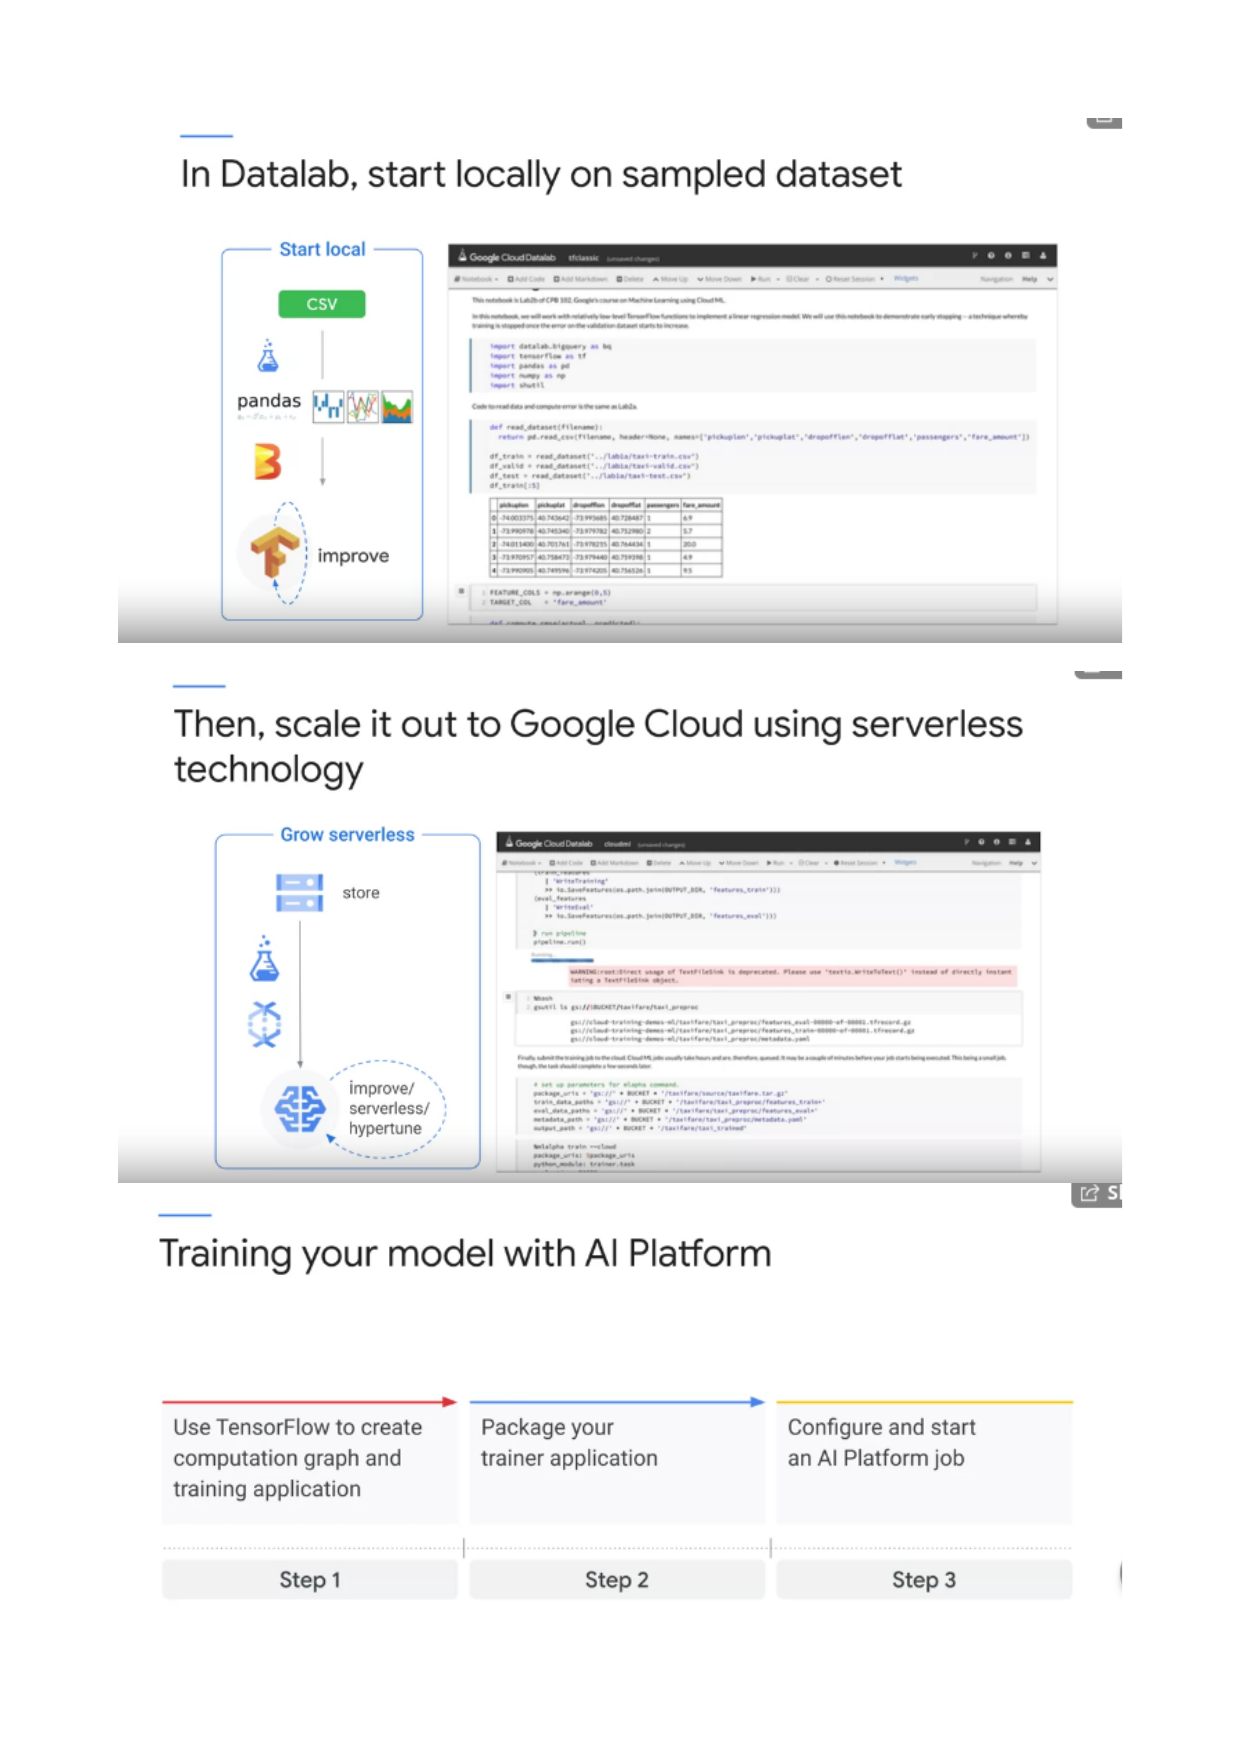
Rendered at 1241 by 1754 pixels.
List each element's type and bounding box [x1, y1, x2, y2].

picture [118, 671, 1123, 1633]
picture [118, 118, 1123, 643]
